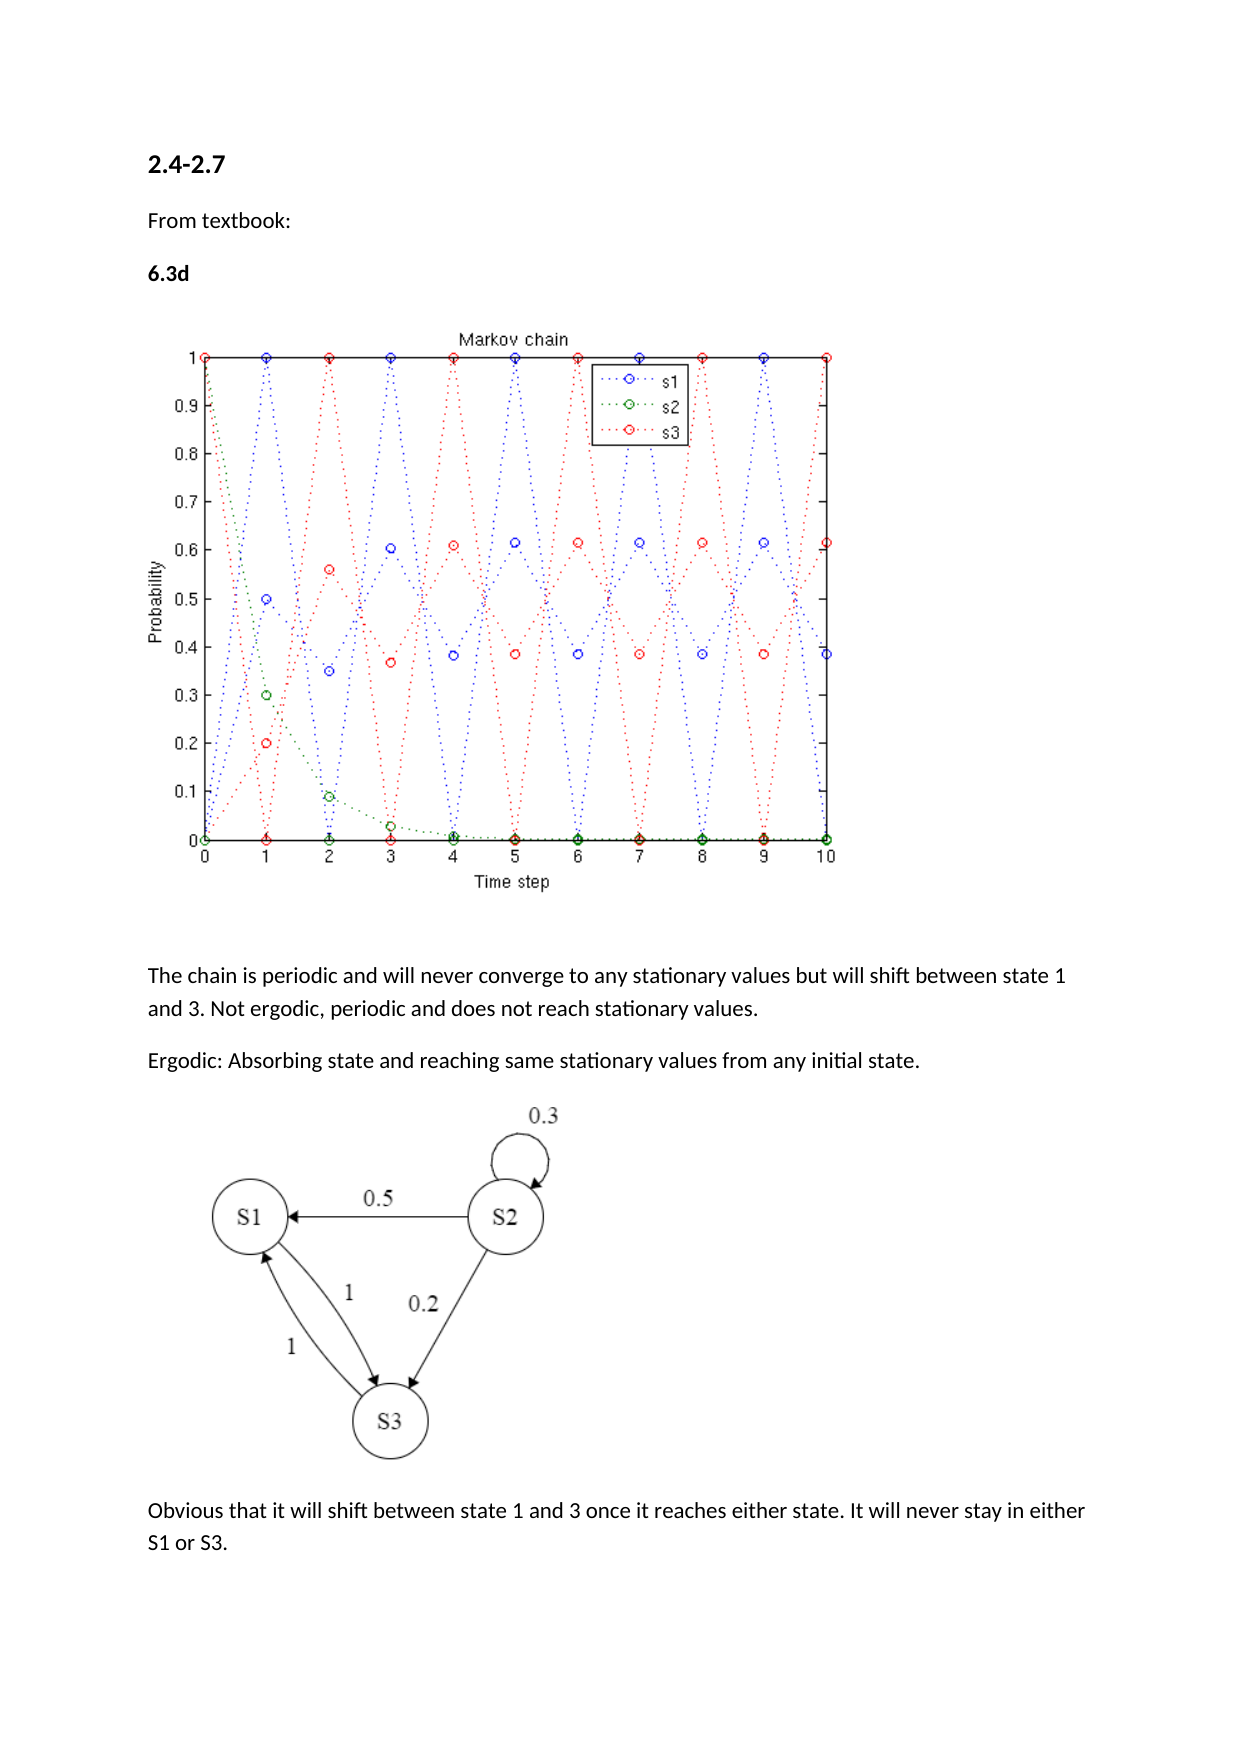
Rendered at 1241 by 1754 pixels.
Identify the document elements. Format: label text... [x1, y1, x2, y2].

text 6.3d [148, 259, 1093, 287]
text Ergodic: Absorbing state and reaching same stationary values from any initial state. [148, 1047, 1093, 1075]
text From textbook: [148, 206, 1093, 234]
text 2.4-2.7 [148, 148, 1093, 181]
picture [100, 312, 902, 905]
text The chain is periodic and will never converge to any stationary values but will shift between state 1 and 3. Not ergodic, periodic and does not reach stationary values. [148, 961, 1093, 1022]
text Obvious that it will shift between state 1 and 3 once it reaches either state. It will never stay in either S1 or S3. [148, 1496, 1093, 1556]
picture [147, 1101, 623, 1472]
